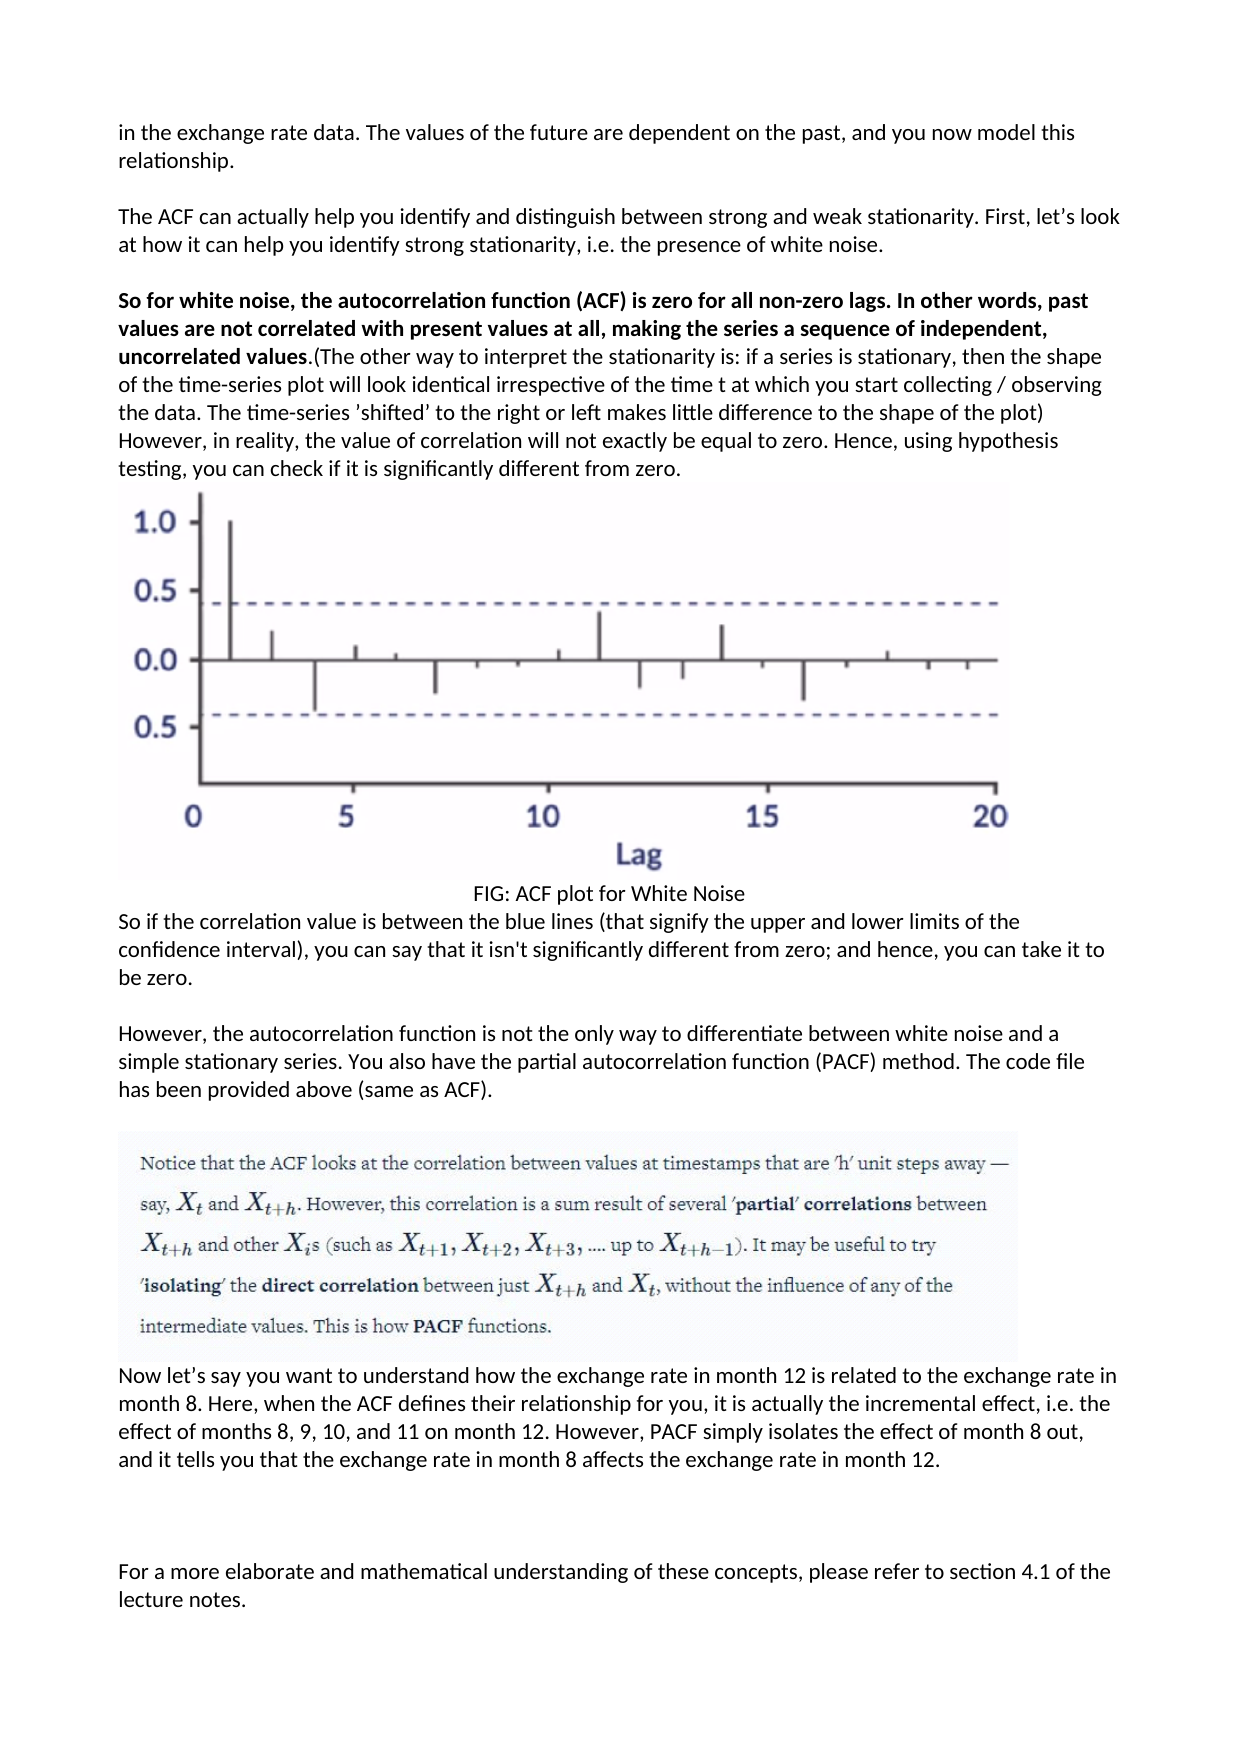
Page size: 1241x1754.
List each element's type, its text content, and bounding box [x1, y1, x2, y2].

text For a more elaborate and mathematical understanding of these concepts, please refer to section 4.1 of the lecture notes. [118, 1557, 1122, 1613]
text The ACF can actually help you identify and distinguish between strong and weak stationarity. First, let’s look at how it can help you identify strong stationarity, i.e. the presence of white noise. [118, 202, 1122, 258]
text FIG: ACF plot for White Noise [118, 879, 1122, 907]
text in the exchange rate data. The values of the future are dependent on the past, and you now model this relationship. [118, 118, 1122, 174]
text However, the autocorrelation function is not the only way to differentiate between white noise and a simple stationary series. You also have the partial autocorrelation function (PACF) method. The code file has been provided above (same as ACF). [118, 1019, 1122, 1103]
text So for white noise, the autocorrelation function (ACF) is zero for all non-zero lags. In other words, past values are not correlated with present values at all, making the series a sequence of independent, uncorrelated values.(The other way to interpret the stationarity is: if a series is stationary, then the shape of the time-series plot will look identical irrespective of the time t at which you start collecting / observing the data. The time-series ’shifted’ to the right or left makes little difference to the shape of the plot) [118, 286, 1122, 426]
text However, in reality, the value of correlation will not exactly be equal to zero. Hence, using hypothesis testing, you can check if it is significantly different from zero. [118, 426, 1122, 482]
text Now let’s say you want to understand how the exchange rate in month 12 is related to the exchange rate in month 8. Here, when the ACF defines their relationship for you, it is actually the incremental effect, i.e. the effect of months 8, 9, 10, and 11 on month 12. However, PACF simply isolates the effect of month 8 out, and it tells you that the exchange rate in month 8 affects the exchange rate in month 12. [118, 1361, 1122, 1473]
text So if the correlation value is between the blue lines (that signify the upper and lower limits of the confidence interval), you can say that it isn't significantly different from zero; and hence, you can take it to be zero. [118, 907, 1122, 991]
